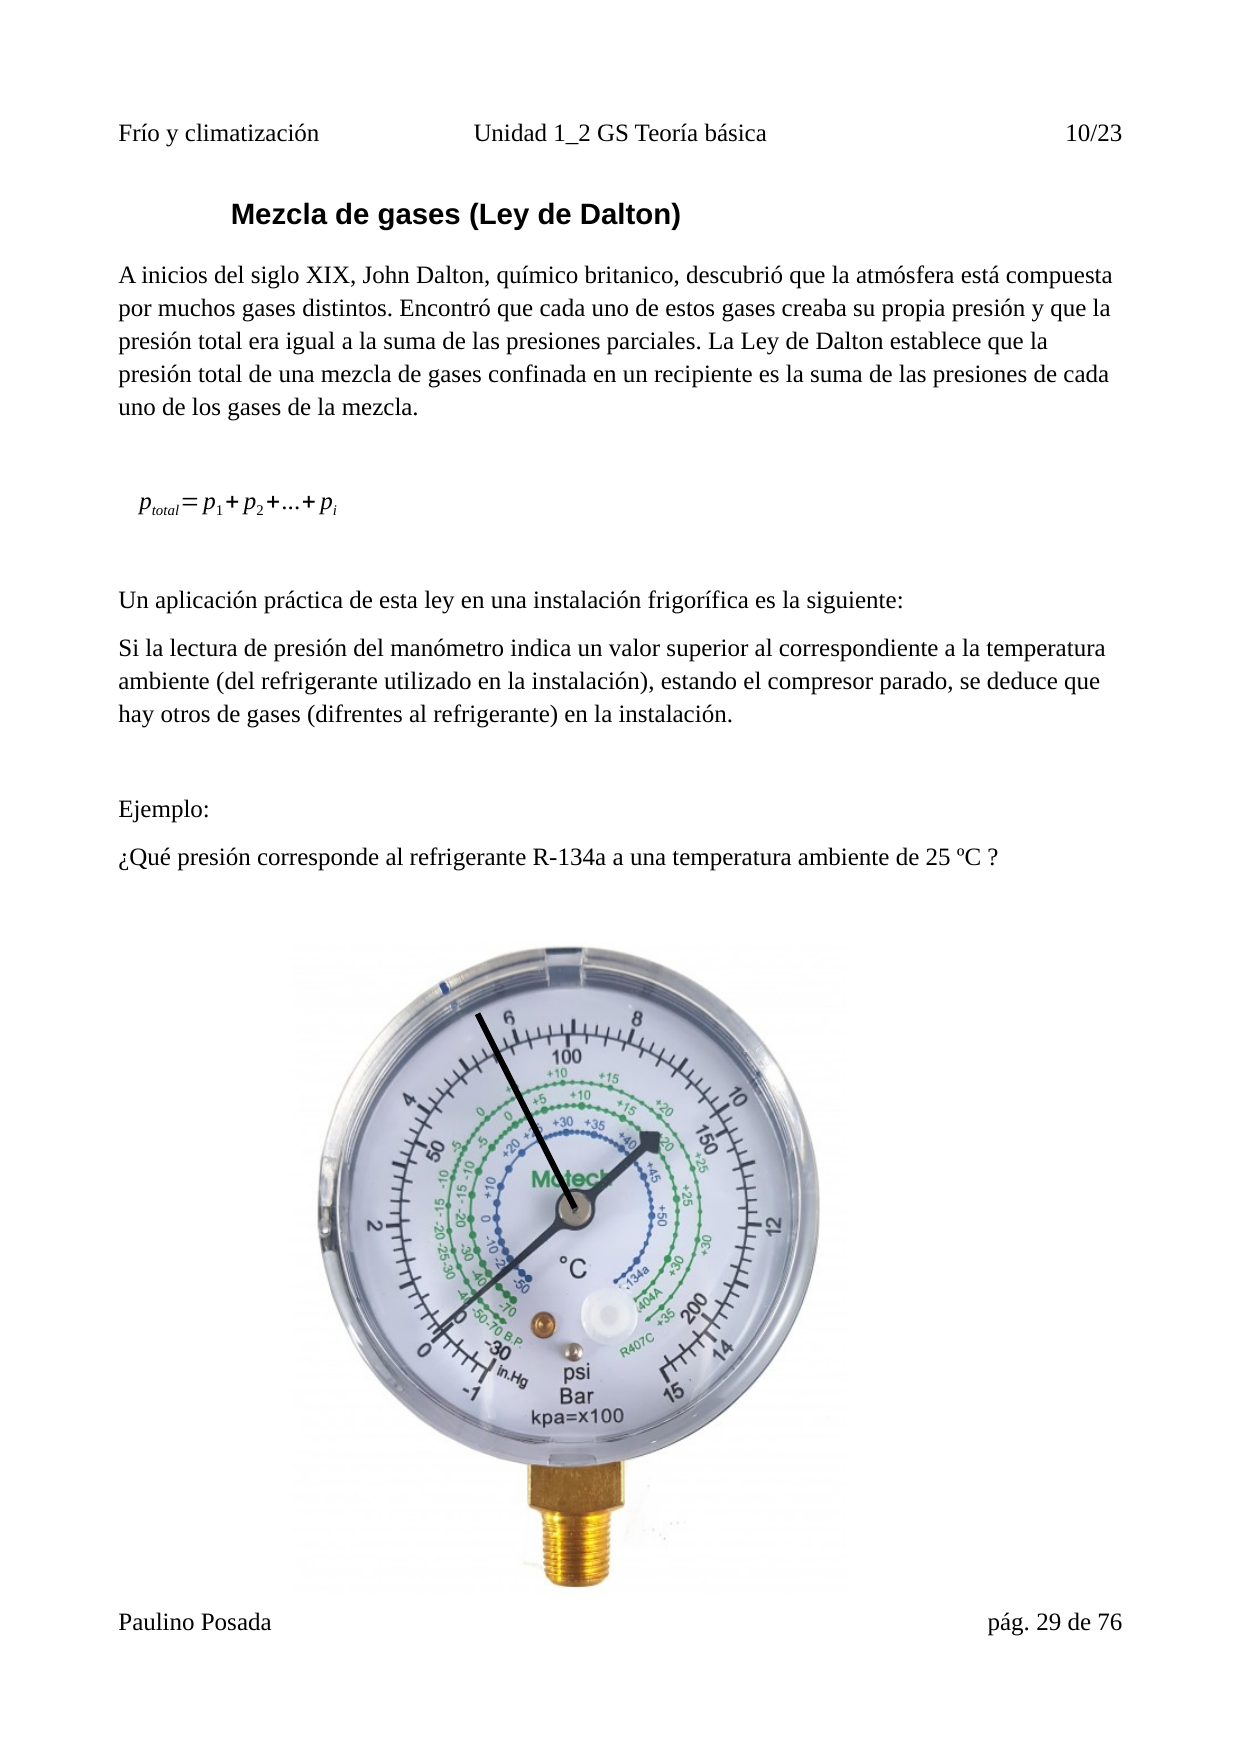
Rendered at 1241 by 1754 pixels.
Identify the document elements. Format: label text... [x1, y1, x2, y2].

text Un aplicación práctica de esta ley en una instalación frigorífica es la siguiente: [118, 585, 1122, 614]
subtitle Mezcla de gases (Ley de Dalton) [118, 197, 1122, 231]
picture [283, 941, 858, 1594]
text Ejemplo: [118, 794, 1122, 823]
text ¿Qué presión corresponde al refrigerante R-134a a una temperatura ambiente de 25 ºC ? [118, 842, 1122, 871]
text A inicios del siglo XIX, John Dalton, químico britanico, descubrió que la atmósfera está compuesta por muchos gases distintos. Encontró que cada uno de estos gases creaba su propia presión y que la presión total era igual a la suma de las presiones parciales. La Ley de Dalton establece que la presión total de una mezcla de gases confinada en un recipiente es la suma de las presiones de cada uno de los gases de la mezcla. [118, 260, 1122, 421]
text Si la lectura de presión del manómetro indica un valor superior al correspondiente a la temperatura ambiente (del refrigerante utilizado en la instalación), estando el compresor parado, se deduce que hay otros de gases (difrentes al refrigerante) en la instalación. [118, 633, 1122, 728]
